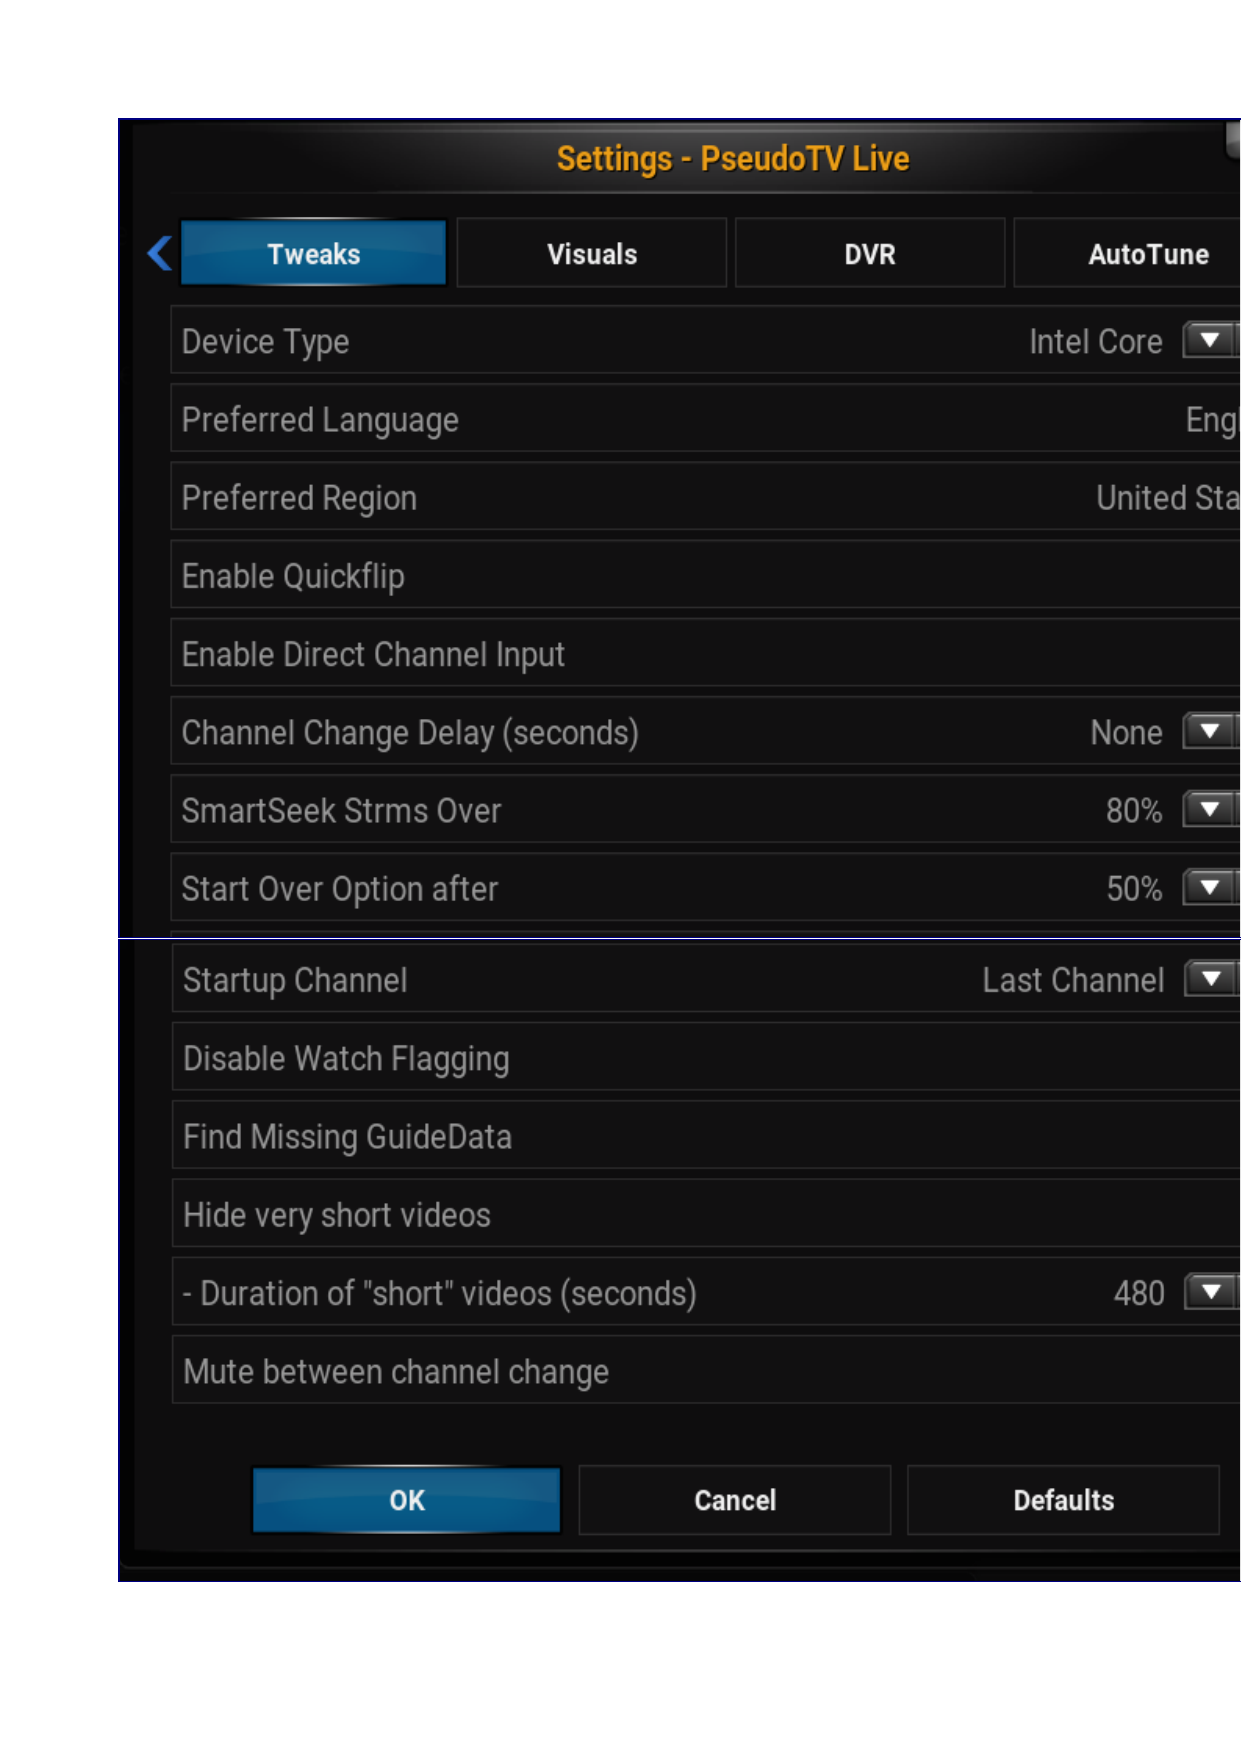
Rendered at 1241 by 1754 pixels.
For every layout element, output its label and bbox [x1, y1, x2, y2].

picture [120, 940, 1241, 1581]
picture [120, 120, 1241, 937]
